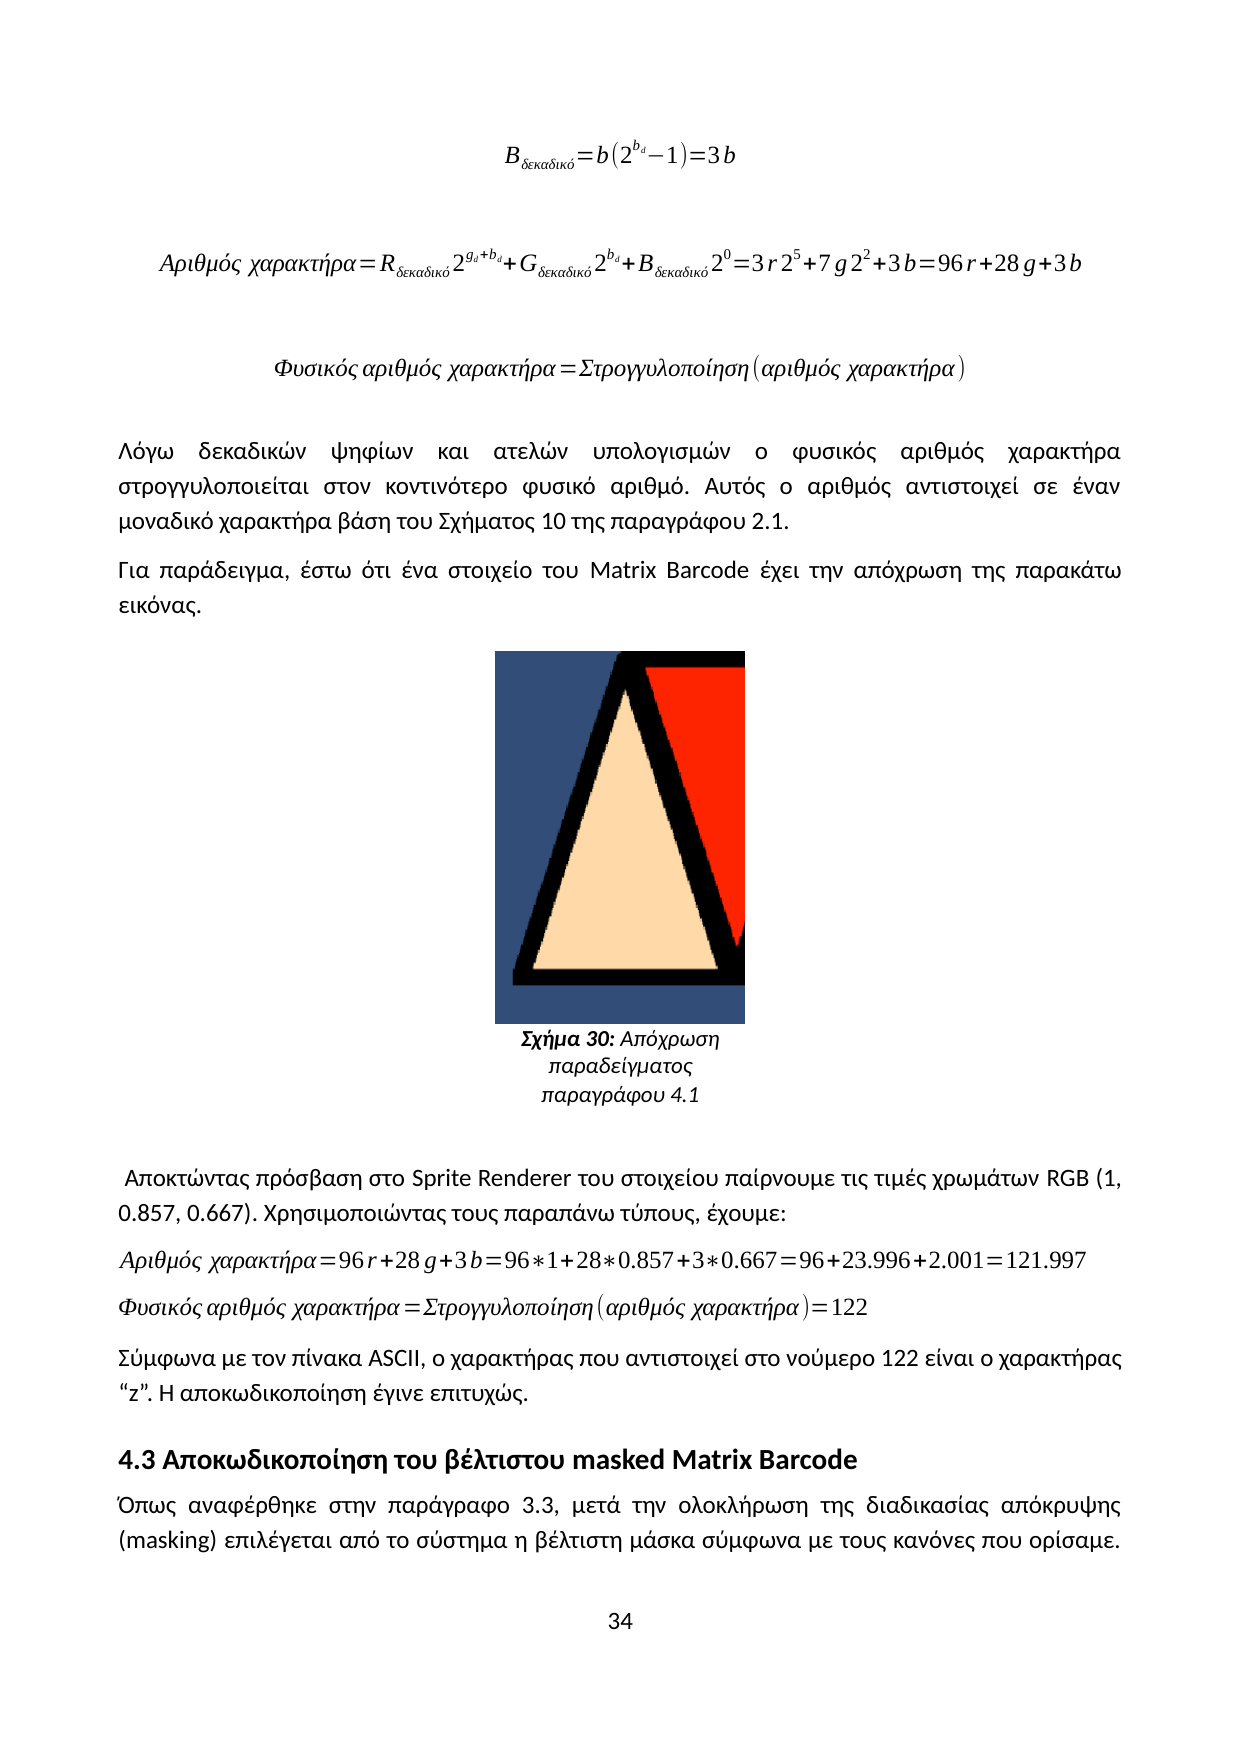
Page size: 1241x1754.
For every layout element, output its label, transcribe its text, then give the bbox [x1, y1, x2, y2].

text Όπως αναφέρθηκε στην παράγραφο 3.3, μετά την ολοκλήρωση της διαδικασίας απόκρυψης (masking) επιλέγεται από το σύστημα η βέλτιστη μάσκα σύμφωνα με τους κανόνες που ορίσαμε. [118, 1489, 1122, 1555]
subtitle 4.3 Αποκωδικοποίηση του βέλτιστου masked Matrix Barcode [118, 1441, 1122, 1477]
text Σύμφωνα με τον πίνακα ASCII, ο χαρακτήρας που αντιστοιχεί στο νούμερο 122 είναι ο χαρακτήρας “z”. Η αποκωδικοποίηση έγινε επιτυχώς. [118, 1342, 1122, 1407]
text Σχήμα 30: Απόχρωση παραδείγματος παραγράφου 4.1 [495, 1024, 745, 1108]
text Αποκτώντας πρόσβαση στο Sprite Renderer του στοιχείου παίρνουμε τις τιμές χρωμάτων RGB (1, 0.857, 0.667). Χρησιμοποιώντας τους παραπάνω τύπους, έχουμε: [118, 1162, 1122, 1227]
text Για παράδειγμα, έστω ότι ένα στοιχείο του Matrix Barcode έχει την απόχρωση της παρακάτω εικόνας. [118, 555, 1122, 620]
picture [495, 651, 745, 1024]
text Λόγω δεκαδικών ψηφίων και ατελών υπολογισμών ο φυσικός αριθμός χαρακτήρα στρογγυλοποιείται στον κοντινότερο φυσικό αριθμό. Αυτός ο αριθμός αντιστοιχεί σε έναν μοναδικό χαρακτήρα βάση του Σχήματος 10 της παραγράφου 2.1. [118, 435, 1122, 536]
